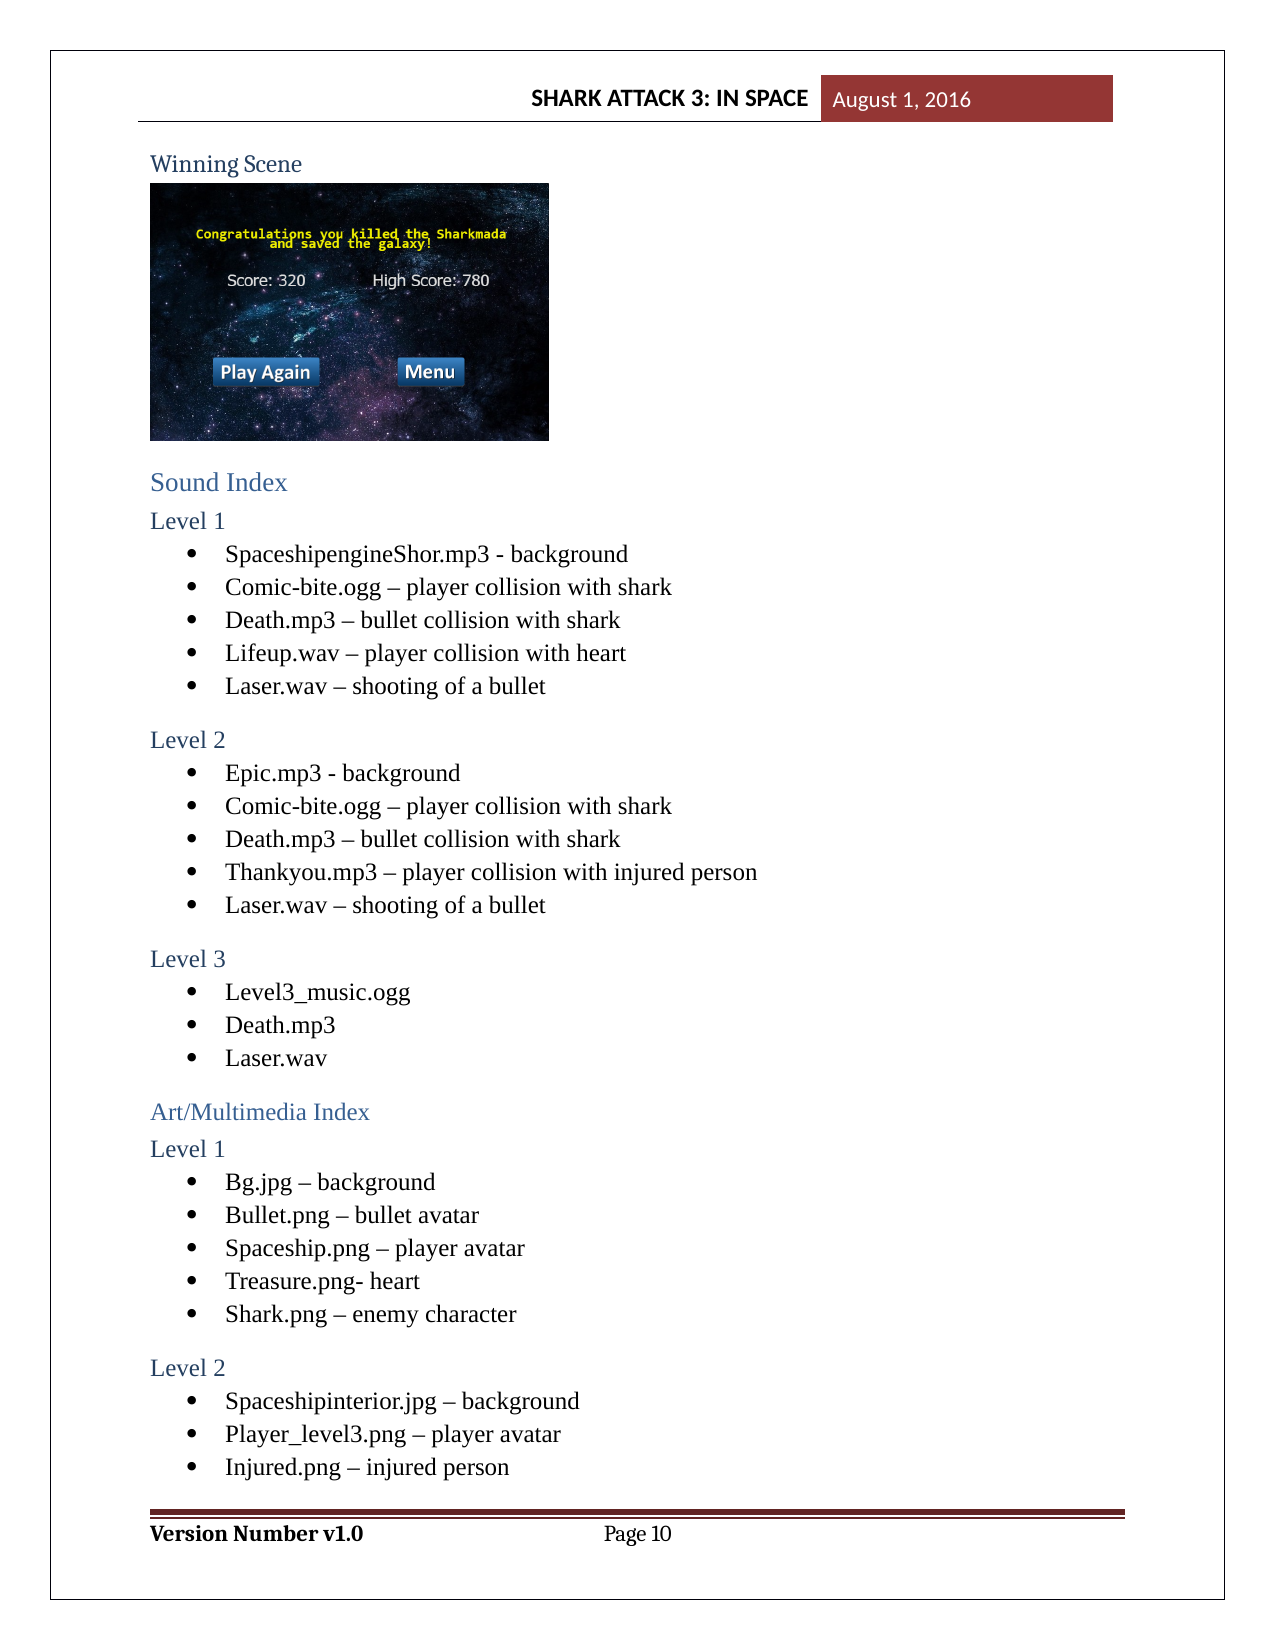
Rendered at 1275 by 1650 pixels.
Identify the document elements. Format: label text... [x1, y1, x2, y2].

subtitle Level 1 [150, 506, 1125, 534]
subtitle Winning Scene [150, 150, 1125, 179]
list Lifeup.wav – player collision with heart [187, 638, 1125, 667]
subtitle Level 3 [150, 944, 1125, 972]
list Comic-bite.ogg – player collision with shark [187, 572, 1125, 601]
list Comic-bite.ogg – player collision with shark [187, 791, 1125, 819]
list Death.mp3 – bullet collision with shark [187, 824, 1125, 852]
list Thankyou.mp3 – player collision with injured person [187, 857, 1125, 886]
subtitle Sound Index [150, 466, 1125, 497]
list Injured.png – injured person [187, 1452, 1125, 1481]
list Shark.png – enemy character [187, 1299, 1125, 1328]
list Player_level3.png – player avatar [187, 1419, 1125, 1447]
list Death.mp3 [187, 1010, 1125, 1038]
list Laser.wav – shooting of a bullet [187, 671, 1125, 699]
picture [150, 183, 549, 441]
list Bg.jpg – background [187, 1167, 1125, 1196]
list Spaceshipinterior.jpg – background [187, 1386, 1125, 1414]
list SpaceshipengineShor.mp3 - background [187, 539, 1125, 567]
list Epic.mp3 - background [187, 758, 1125, 786]
list Spaceship.png – player avatar [187, 1233, 1125, 1262]
list Laser.wav [187, 1043, 1125, 1071]
subtitle Art/Multimedia Index [150, 1097, 1125, 1125]
list Bullet.png – bullet avatar [187, 1200, 1125, 1228]
list Laser.wav – shooting of a bullet [187, 890, 1125, 918]
subtitle Level 1 [150, 1134, 1125, 1162]
subtitle Level 2 [150, 1353, 1125, 1381]
list Level3_music.ogg [187, 977, 1125, 1005]
subtitle Level 2 [150, 725, 1125, 753]
list Death.mp3 – bullet collision with shark [187, 605, 1125, 633]
list Treasure.png- heart [187, 1266, 1125, 1294]
